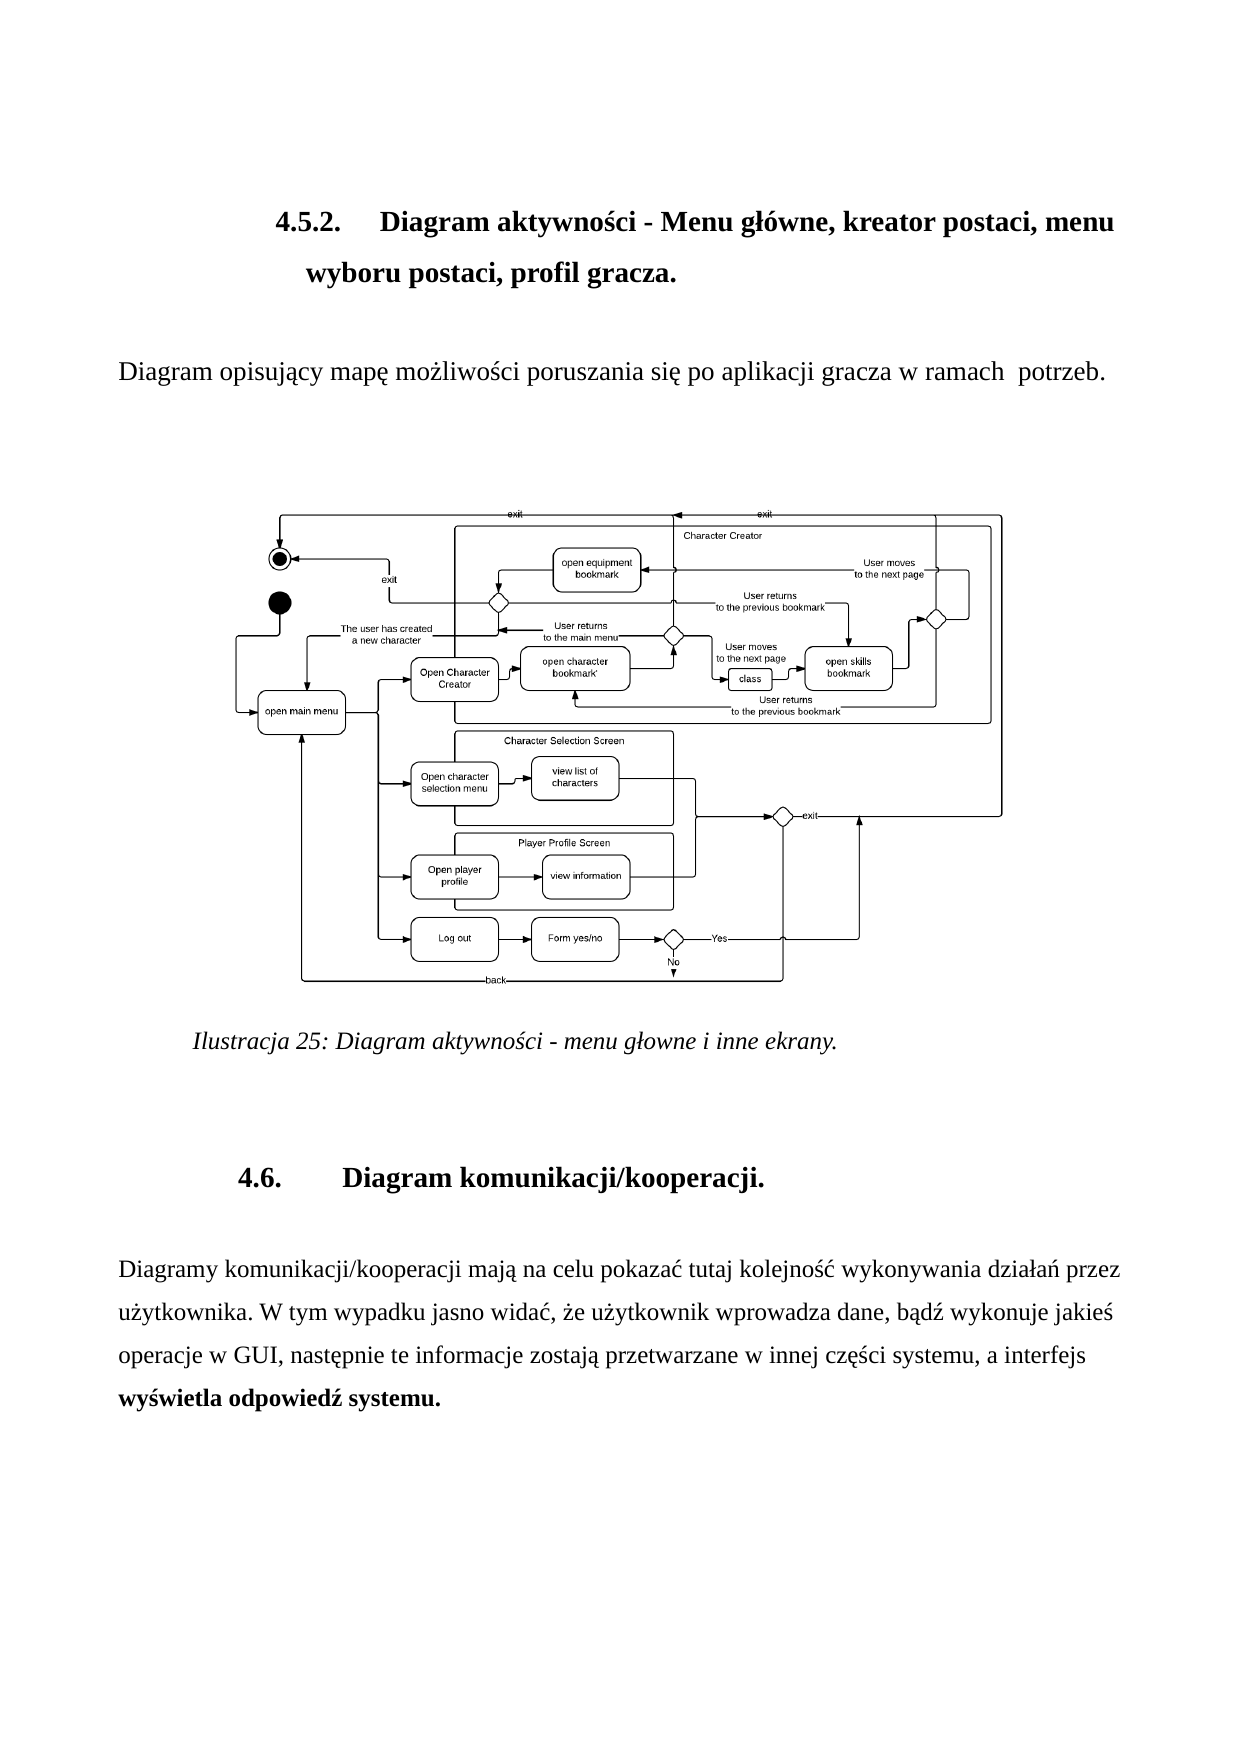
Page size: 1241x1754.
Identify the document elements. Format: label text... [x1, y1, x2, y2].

list Diagram komunikacji/kooperacji. [231, 1160, 1122, 1194]
picture [192, 461, 1048, 1027]
text Ilustracja 25: Diagram aktywności - menu głowne i inne ekrany. [192, 1027, 1048, 1055]
text Diagram opisujący mapę możliwości poruszania się po aplikacji gracza w ramach potrzeb. [118, 355, 1122, 429]
text Diagramy komunikacji/kooperacji mają na celu pokazać tutaj kolejność wykonywania działań przez [118, 1254, 1122, 1282]
text wyświetla odpowiedź systemu. [118, 1383, 1122, 1412]
text użytkownika. W tym wypadku jasno widać, że użytkownik wprowadza dane, bądź wykonuje jakieś [118, 1297, 1122, 1326]
text operacje w GUI, następnie te informacje zostają przetwarzane w innej części systemu, a interfejs [118, 1340, 1122, 1369]
list Diagram aktywności - Menu główne, kreator postaci, menu wyboru postaci, profil gracza. [268, 204, 1122, 288]
